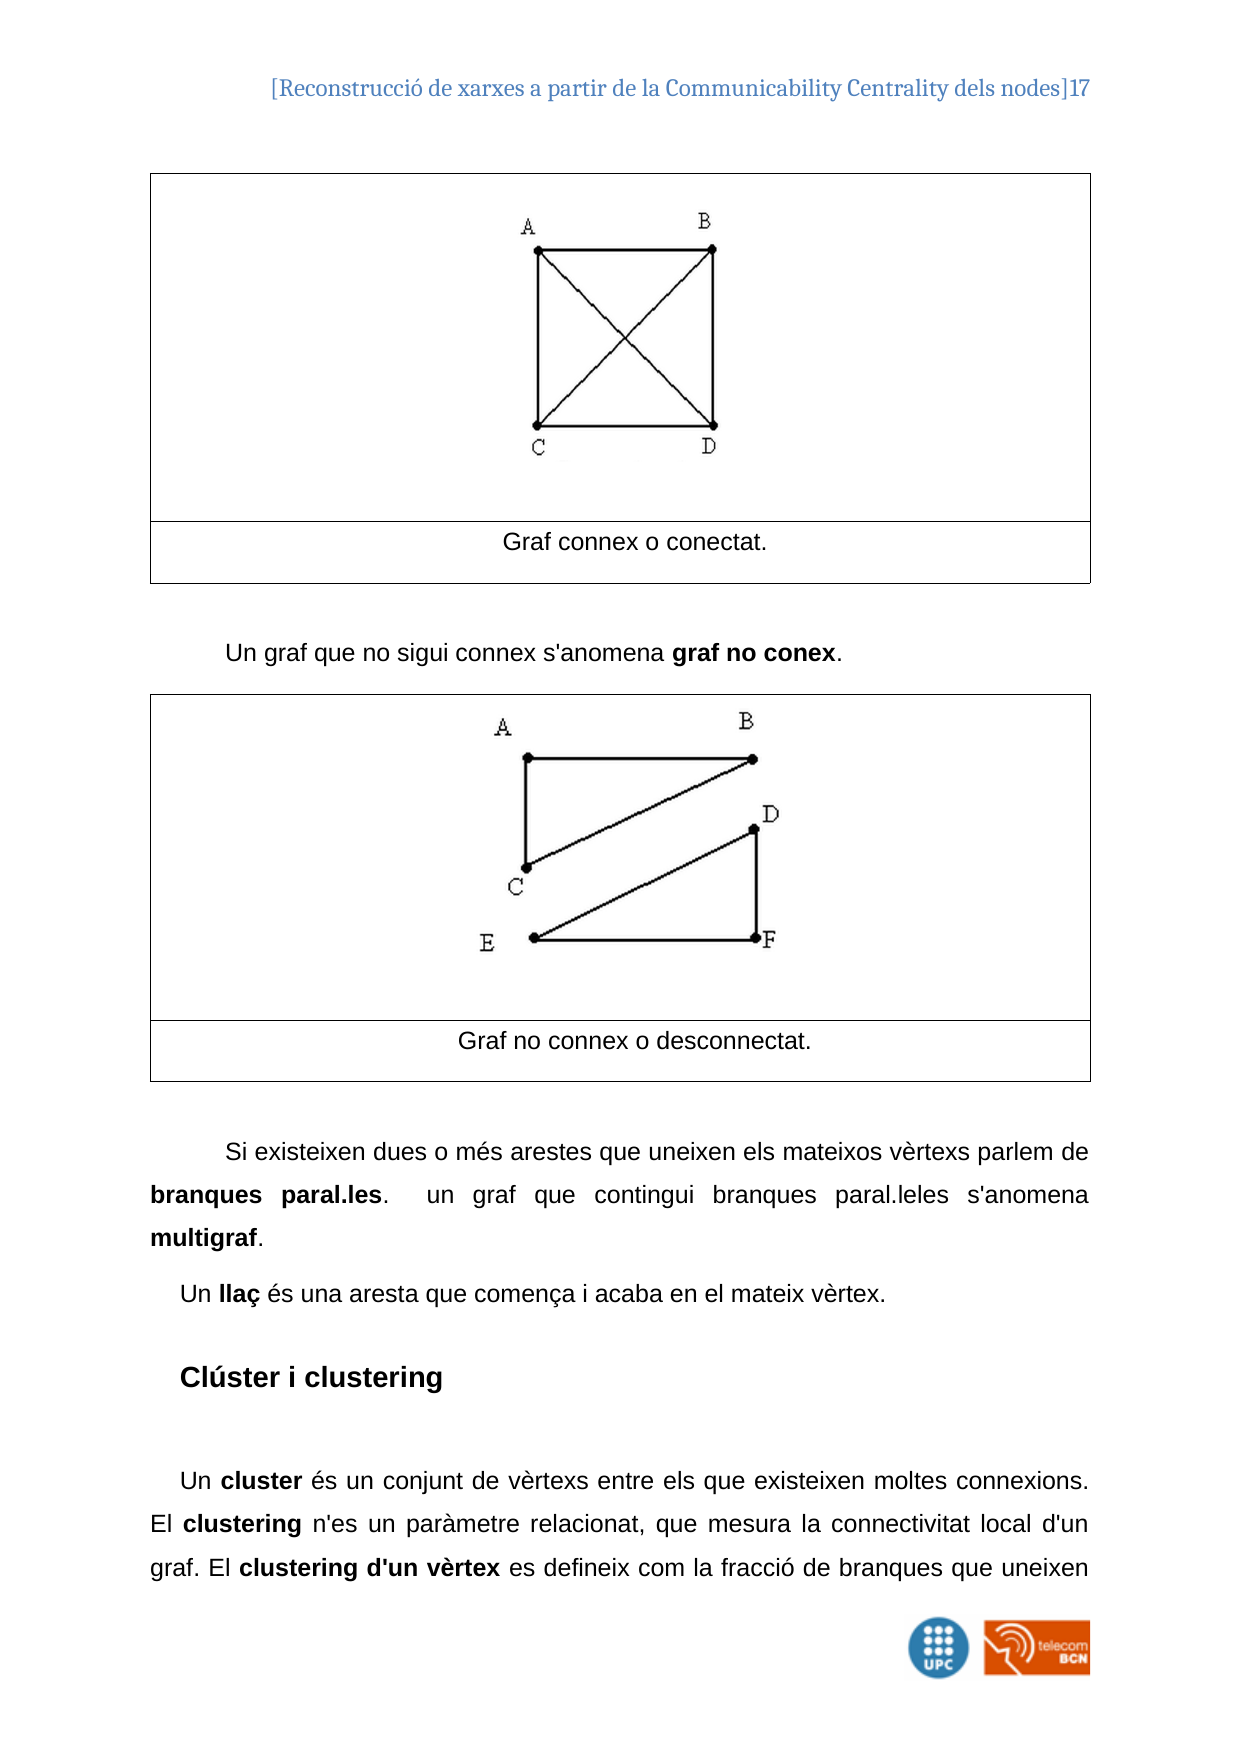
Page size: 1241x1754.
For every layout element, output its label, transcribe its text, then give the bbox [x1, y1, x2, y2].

table_cell Graf connex o conectat. [151, 522, 1090, 582]
table_cell Graf no connex o desconnectat. [151, 1021, 1090, 1081]
table_header [151, 700, 1090, 1020]
text Un graf que no sigui connex s'anomena graf no conex. [150, 638, 1090, 667]
subtitle Clúster i clustering [150, 1360, 1090, 1393]
picture [904, 1614, 1091, 1681]
picture [451, 699, 790, 961]
text Un llaç és una aresta que comença i acaba en el mateix vèrtex. [150, 1279, 1090, 1308]
text Un cluster és un conjunt de vèrtexs entre els que existeixen moltes connexions. El clustering n'es un paràmetre relacionat, que mesura la connectivitat local d'un graf. El clustering d'un vèrtex es defineix com la fracció de branques que uneixen [150, 1466, 1090, 1581]
picture [507, 178, 733, 462]
table_header [151, 174, 1090, 521]
text Si existeixen dues o més arestes que uneixen els mateixos vèrtexs parlem de branques paral.les. un graf que contingui branques paral.leles s'anomena multigraf. [150, 1137, 1090, 1252]
table_header [151, 695, 1090, 699]
